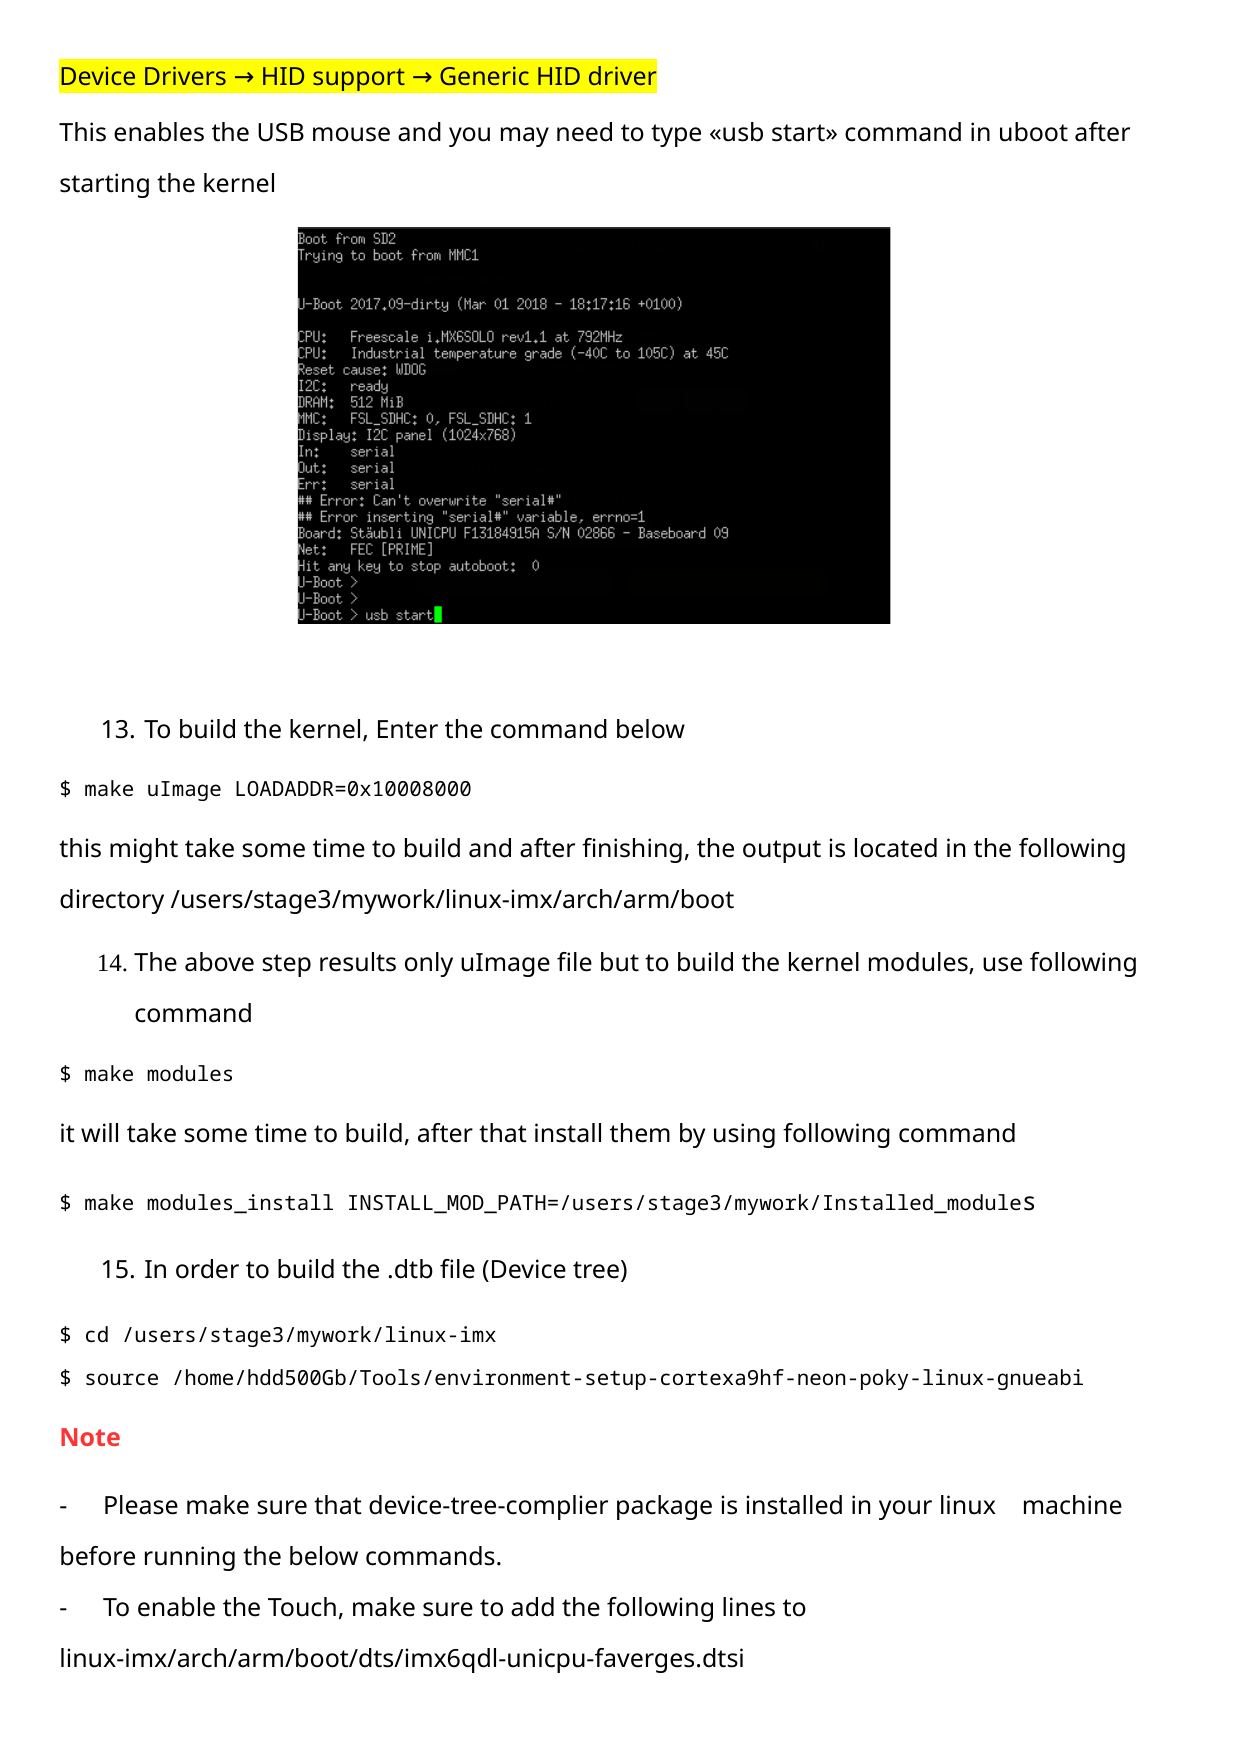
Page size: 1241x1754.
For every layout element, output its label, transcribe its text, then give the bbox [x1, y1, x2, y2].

text $ make modules_install INSTALL_MOD_PATH=/users/stage3/mywork/Installed_modules [59, 1184, 1181, 1218]
text - Please make sure that device-tree-complier package is installed in your linux machine before running the below commands. [59, 1488, 1181, 1573]
text $ make modules [59, 1059, 1181, 1087]
text it will take some time to build, after that install them by using following command [59, 1116, 1181, 1150]
list To build the kernel, Enter the command below [100, 711, 1181, 745]
text This enables the USB mouse and you may need to type «usb start» command in uboot after starting the kernel [59, 114, 1181, 199]
text $ cd /users/stage3/mywork/linux-imx [59, 1320, 1181, 1349]
list In order to build the .dtb file (Device tree) [100, 1252, 1181, 1286]
text Device Drivers → HID support → Generic HID driver [59, 59, 1181, 93]
text $ source /home/hdd500Gb/Tools/environment-setup-cortexa9hf-neon-poky-linux-gnueabi [59, 1363, 1181, 1391]
list The above step results only uImage file but to build the kernel modules, use following command [97, 945, 1181, 1030]
text Note [59, 1420, 1181, 1454]
text - To enable the Touch, make sure to add the following lines to [59, 1590, 1181, 1624]
text $ make uImage LOADADDR=0x10008000 [59, 774, 1181, 803]
text this might take some time to build and after finishing, the output is located in the following directory /users/stage3/mywork/linux-imx/arch/arm/boot [59, 831, 1181, 916]
text linux-imx/arch/arm/boot/dts/imx6qdl-unicpu-faverges.dtsi [59, 1641, 1181, 1675]
